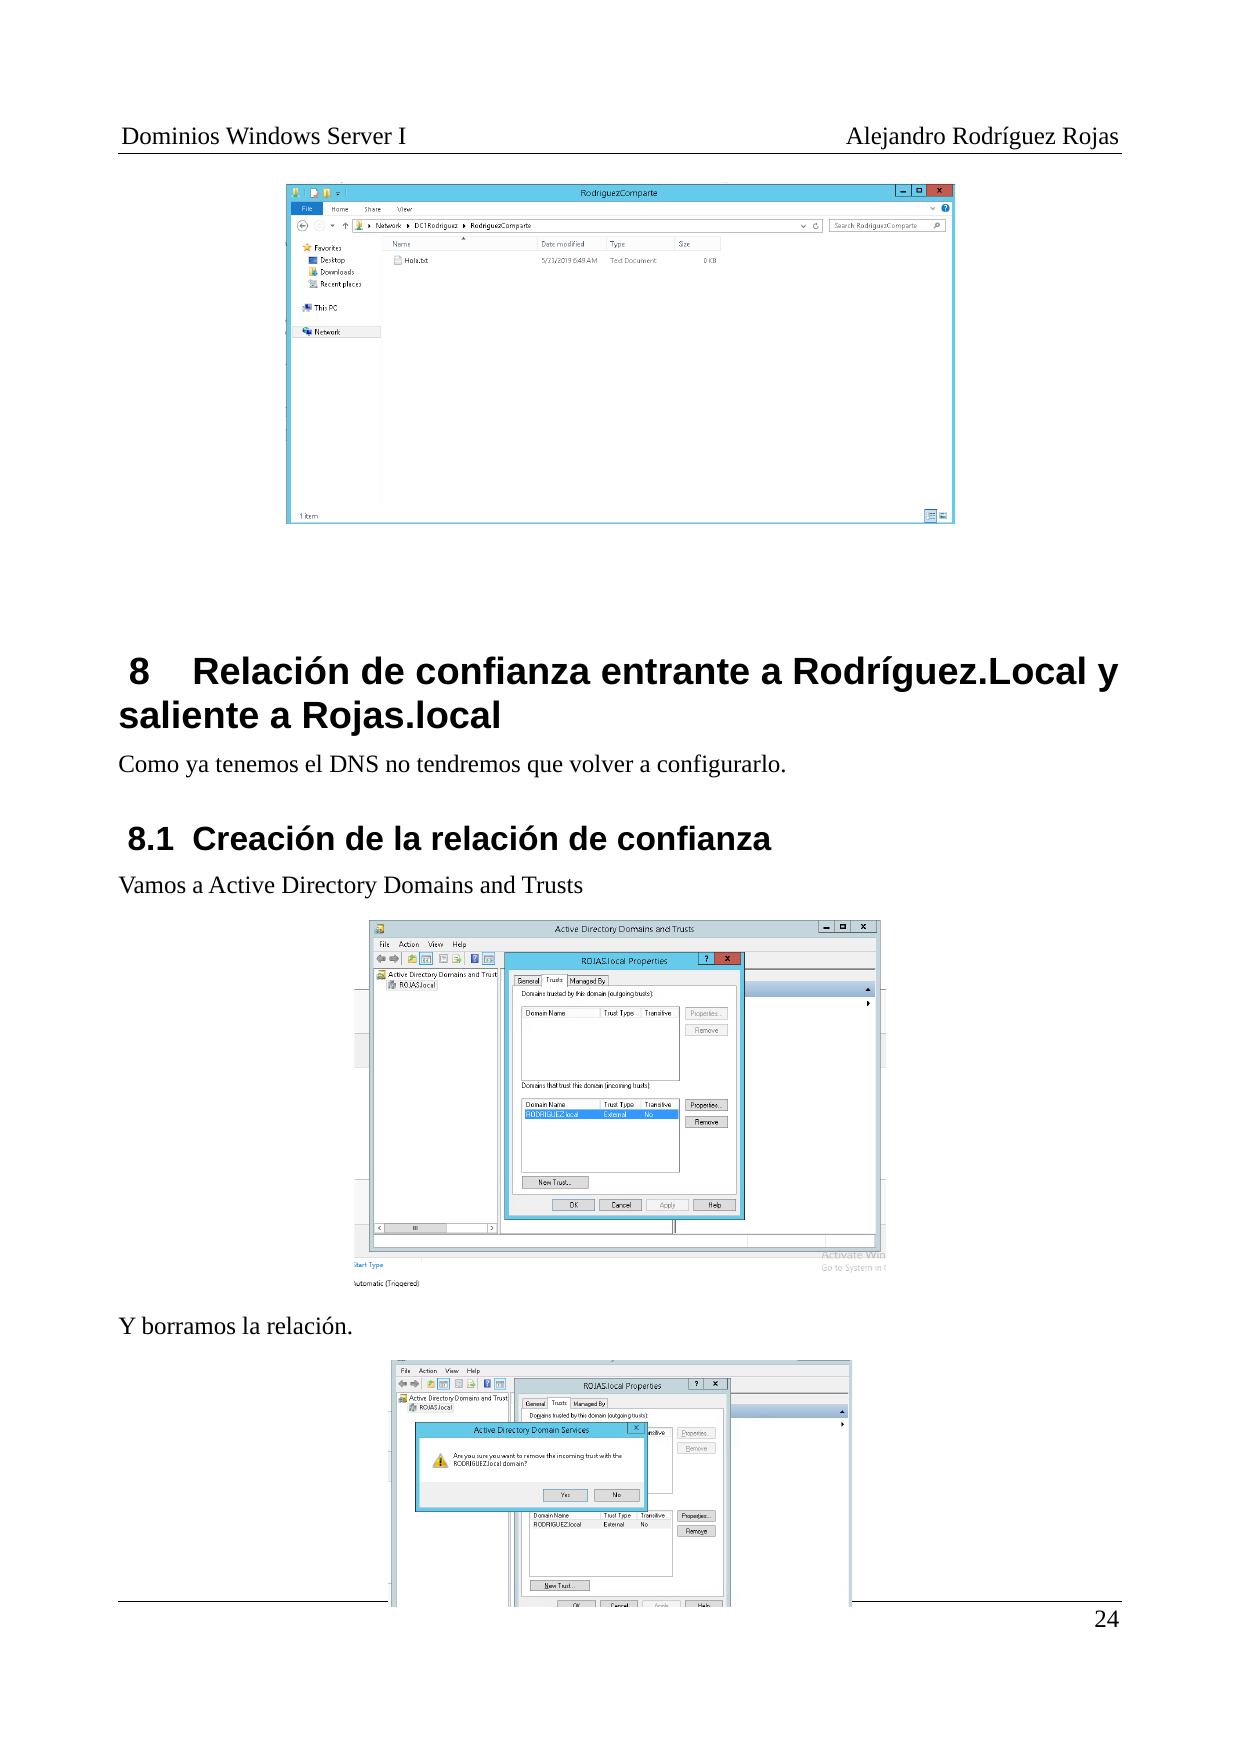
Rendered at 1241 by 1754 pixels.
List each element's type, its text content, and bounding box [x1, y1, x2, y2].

subtitle Creación de la relación de confianza [118, 819, 1122, 857]
subtitle Relación de confianza entrante a Rodríguez.Local y saliente a Rojas.local [118, 649, 1122, 736]
picture [285, 182, 956, 524]
text Como ya tenemos el DNS no tendremos que volver a configurarlo. [118, 749, 1122, 778]
text Vamos a Active Directory Domains and Trusts [118, 870, 1122, 899]
picture [571, 1360, 853, 1607]
text Y borramos la relación. [118, 1311, 1122, 1340]
picture [556, 918, 887, 1287]
